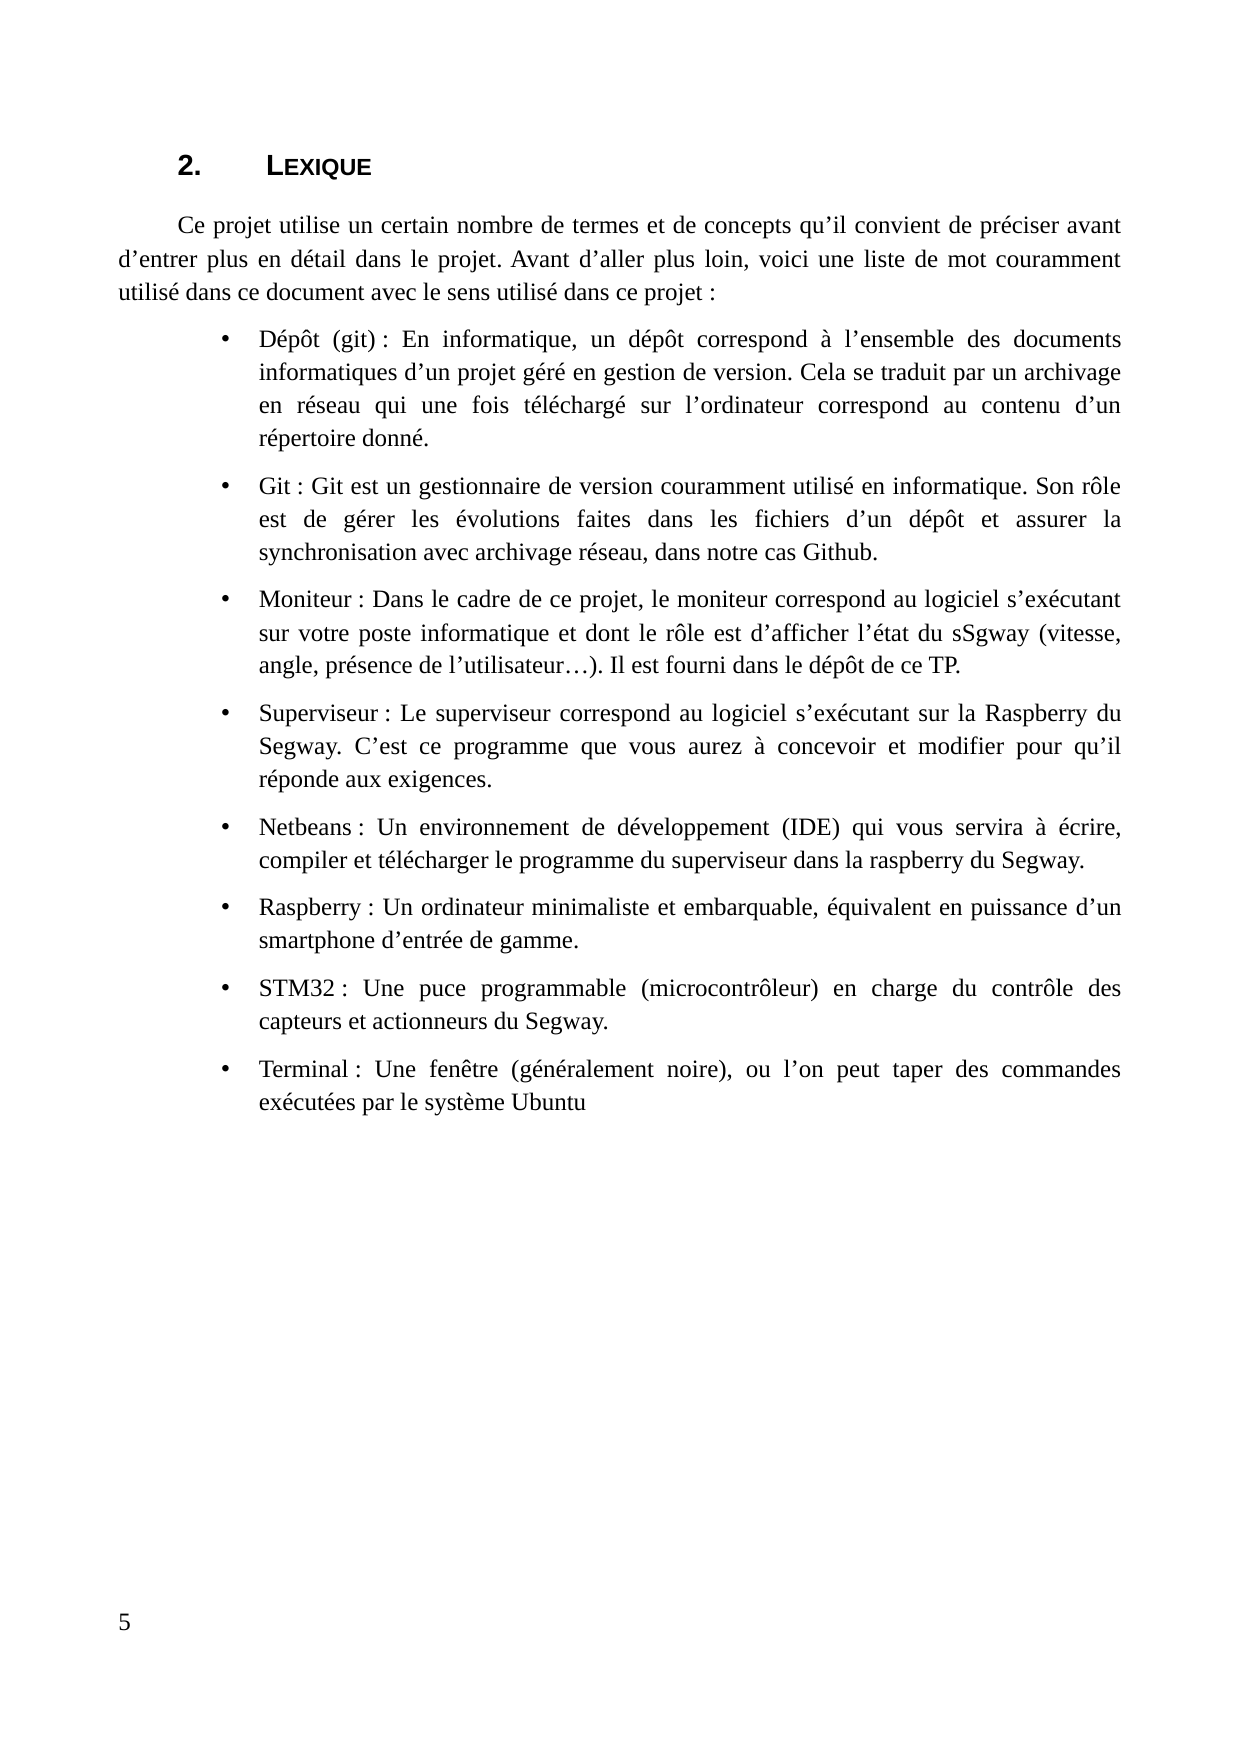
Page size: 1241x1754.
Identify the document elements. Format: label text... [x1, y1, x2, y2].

list Moniteur : Dans le cadre de ce projet, le moniteur correspond au logiciel s’exécutant sur votre poste informatique et dont le rôle est d’afficher l’état du sSgway (vitesse, angle, présence de l’utilisateur…). Il est fourni dans le dépôt de ce TP. [221, 584, 1122, 679]
list STM32 : Une puce programmable (microcontrôleur) en charge du contrôle des capteurs et actionneurs du Segway. [221, 973, 1122, 1035]
list Netbeans : Un environnement de développement (IDE) qui vous servira à écrire, compiler et télécharger le programme du superviseur dans la raspberry du Segway. [221, 812, 1122, 874]
subtitle Lexique [118, 148, 1122, 181]
list Raspberry : Un ordinateur minimaliste et embarquable, équivalent en puissance d’un smartphone d’entrée de gamme. [221, 892, 1122, 954]
list Superviseur : Le superviseur correspond au logiciel s’exécutant sur la Raspberry du Segway. C’est ce programme que vous aurez à concevoir et modifier pour qu’il réponde aux exigences. [221, 698, 1122, 793]
text Ce projet utilise un certain nombre de termes et de concepts qu’il convient de préciser avant d’entrer plus en détail dans le projet. Avant d’aller plus loin, voici une liste de mot couramment utilisé dans ce document avec le sens utilisé dans ce projet : [118, 211, 1122, 305]
list Terminal : Une fenêtre (généralement noire), ou l’on peut taper des commandes exécutées par le système Ubuntu [221, 1054, 1122, 1116]
list Dépôt (git) : En informatique, un dépôt correspond à l’ensemble des documents informatiques d’un projet géré en gestion de version. Cela se traduit par un archivage en réseau qui une fois téléchargé sur l’ordinateur correspond au contenu d’un répertoire donné. [221, 324, 1122, 452]
list Git : Git est un gestionnaire de version couramment utilisé en informatique. Son rôle est de gérer les évolutions faites dans les fichiers d’un dépôt et assurer la synchronisation avec archivage réseau, dans notre cas Github. [221, 471, 1122, 566]
